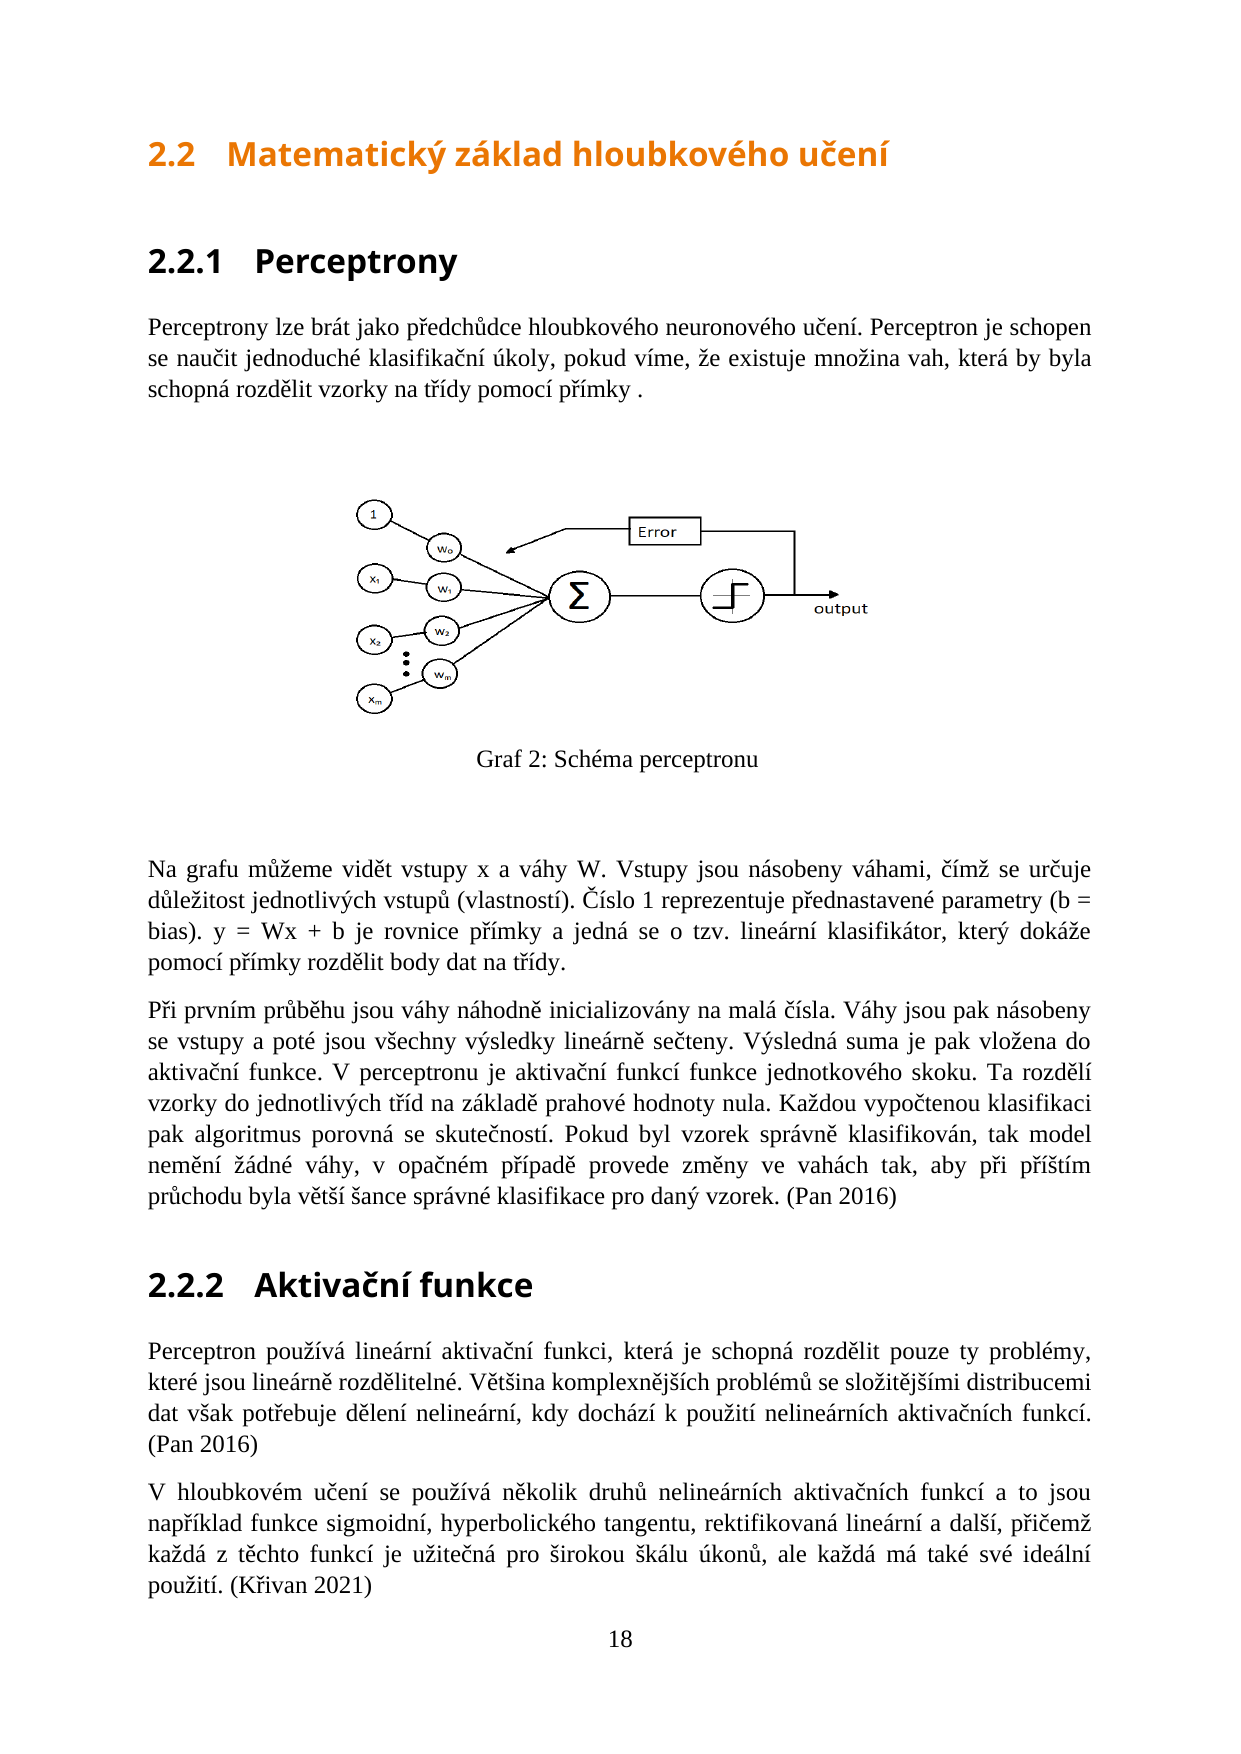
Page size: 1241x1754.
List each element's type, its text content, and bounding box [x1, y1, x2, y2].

text Perceptrony lze brát jako předchůdce hloubkového neuronového učení. Perceptron je schopen se naučit jednoduché klasifikační úkoly, pokud víme, že existuje množina vah, která by byla schopná rozdělit vzorky na třídy pomocí přímky . [148, 312, 1092, 402]
text Perceptron používá lineární aktivační funkci, která je schopná rozdělit pouze ty problémy, které jsou lineárně rozdělitelné. Většina komplexnějších problémů se složitějšími distribucemi dat však potřebuje dělení nelineární, kdy dochází k použití nelineárních aktivačních funkcí. (Pan 2016) [148, 1336, 1092, 1458]
subtitle Matematický základ hloubkového učení [148, 130, 1092, 176]
text V hloubkovém učení se používá několik druhů nelineárních aktivačních funkcí a to jsou například funkce sigmoidní, hyperbolického tangentu, rektifikovaná lineární a další, přičemž každá z těchto funkcí je užitečná pro širokou škálu úkonů, ale každá má také své ideální použití. (Křivan 2021) [148, 1477, 1092, 1598]
text Graf 2: Schéma perceptronu [320, 745, 914, 773]
subtitle Perceptrony [148, 238, 1092, 283]
picture [320, 484, 915, 745]
text Při prvním průběhu jsou váhy náhodně inicializovány na malá čísla. Váhy jsou pak násobeny se vstupy a poté jsou všechny výsledky lineárně sečteny. Výsledná suma je pak vložena do aktivační funkce. V perceptronu je aktivační funkcí funkce jednotkového skoku. Ta rozdělí vzorky do jednotlivých tříd na základě prahové hodnoty nula. Každou vypočtenou klasifikaci pak algoritmus porovná se skutečností. Pokud byl vzorek správně klasifikován, tak model nemění žádné váhy, v opačném případě provede změny ve vahách tak, aby při příštím průchodu byla větší šance správné klasifikace pro daný vzorek. (Pan 2016) [148, 995, 1092, 1210]
text Na grafu můžeme vidět vstupy x a váhy W. Vstupy jsou násobeny váhami, čímž se určuje důležitost jednotlivých vstupů (vlastností). Číslo 1 reprezentuje přednastavené parametry (b = bias). y = Wx + b je rovnice přímky a jedná se o tzv. lineární klasifikátor, který dokáže pomocí přímky rozdělit body dat na třídy. [148, 854, 1092, 976]
subtitle Aktivační funkce [148, 1262, 1092, 1307]
